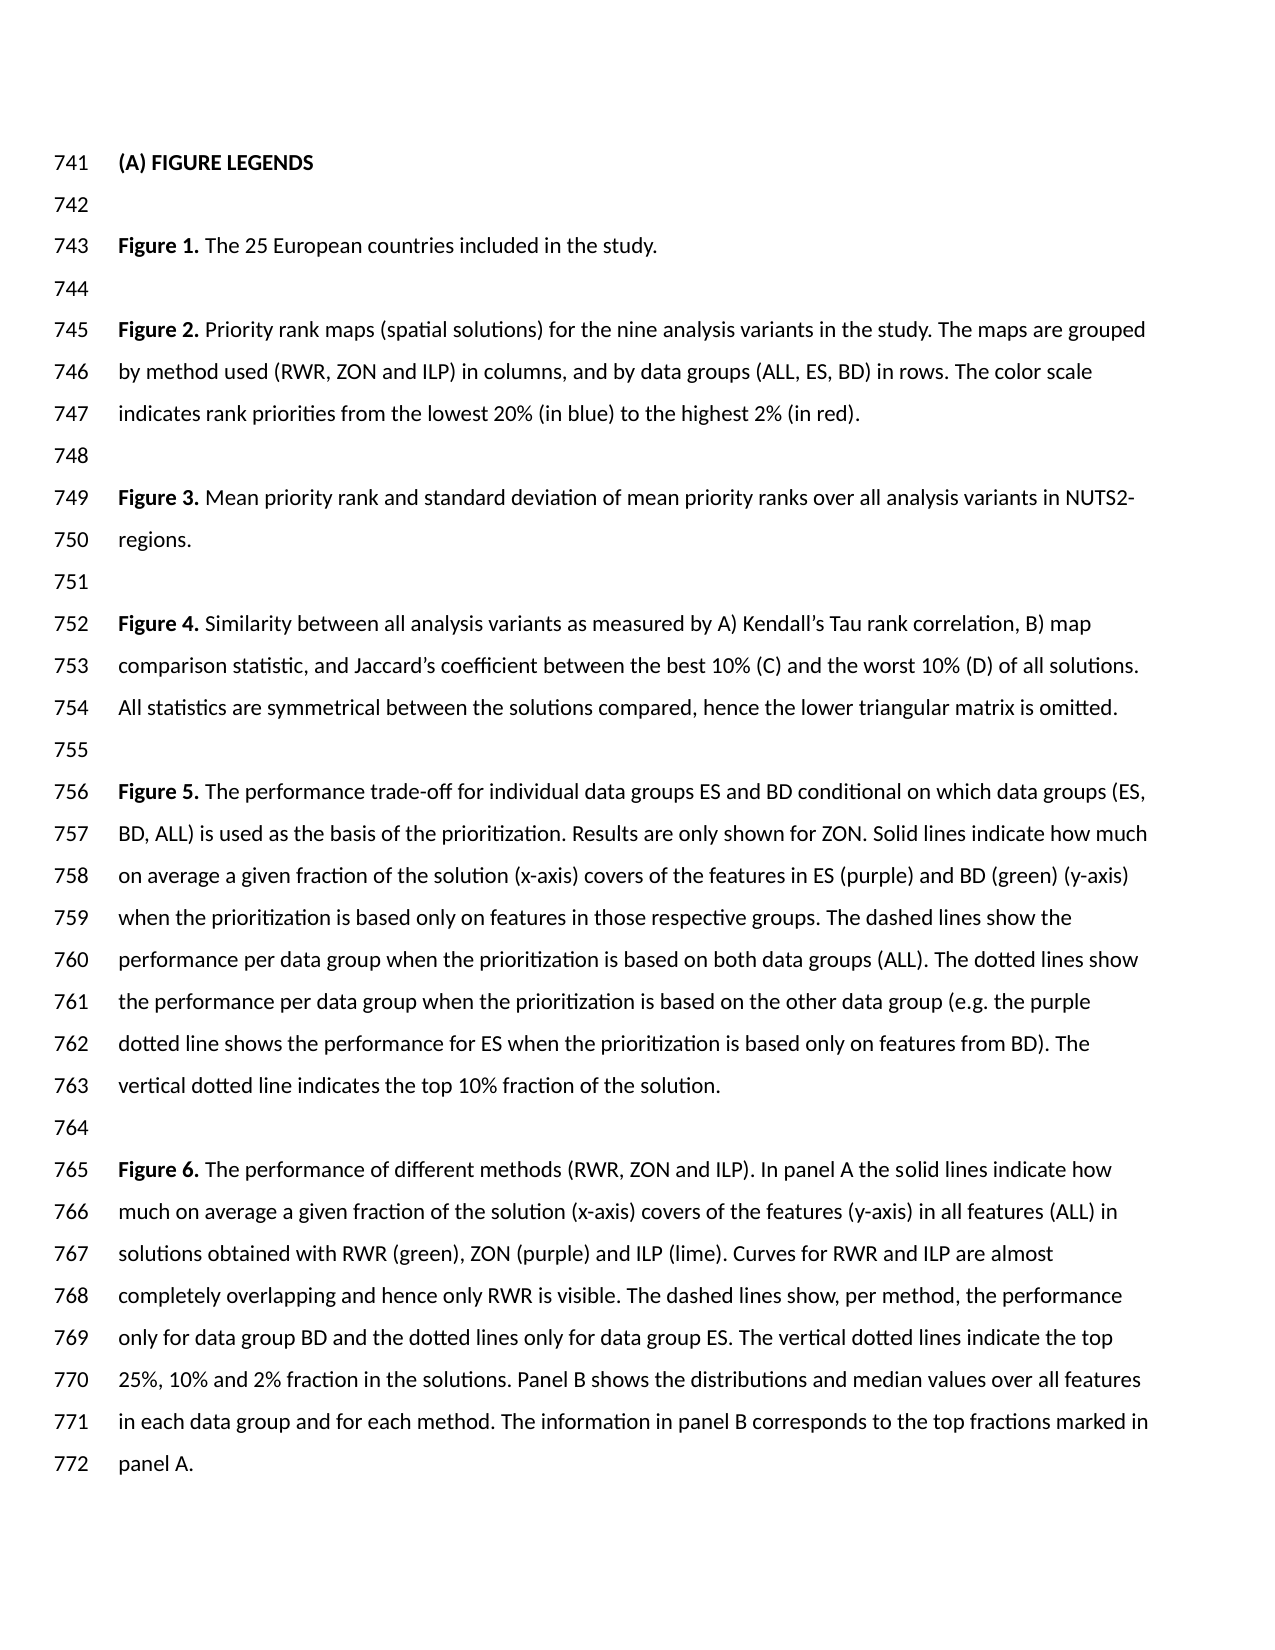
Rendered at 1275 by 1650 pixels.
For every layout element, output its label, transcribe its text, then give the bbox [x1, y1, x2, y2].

text Figure 4. Similarity between all analysis variants as measured by A) Kendall’s Tau rank correlation, B) map comparison statistic, and Jaccard’s coefficient between the best 10% (C) and the worst 10% (D) of all solutions. All statistics are symmetrical between the solutions compared, hence the lower triangular matrix is omitted. [118, 609, 1157, 721]
text Figure 6. The performance of different methods (RWR, ZON and ILP). In panel A the solid lines indicate how much on average a given fraction of the solution (x-axis) covers of the features (y-axis) in all features (ALL) in solutions obtained with RWR (green), ZON (purple) and ILP (lime). Curves for RWR and ILP are almost completely overlapping and hence only RWR is visible. The dashed lines show, per method, the performance only for data group BD and the dotted lines only for data group ES. The vertical dotted lines indicate the top 25%, 10% and 2% fraction in the solutions. Panel B shows the distributions and median values over all features in each data group and for each method. The information in panel B corresponds to the top fractions marked in panel A. [118, 1155, 1157, 1477]
text Figure 1. The 25 European countries included in the study. [118, 232, 1157, 259]
text Figure 2. Priority rank maps (spatial solutions) for the nine analysis variants in the study. The maps are grouped by method used (RWR, ZON and ILP) in columns, and by data groups (ALL, ES, BD) in rows. The color scale indicates rank priorities from the lowest 20% (in blue) to the highest 2% (in red). [118, 316, 1157, 427]
text Figure 5. The performance trade-off for individual data groups ES and BD conditional on which data groups (ES, BD, ALL) is used as the basis of the prioritization. Results are only shown for ZON. Solid lines indicate how much on average a given fraction of the solution (x-axis) covers of the features in ES (purple) and BD (green) (y-axis) when the prioritization is based only on features in those respective groups. The dashed lines show the performance per data group when the prioritization is based on both data groups (ALL). The dotted lines show the performance per data group when the prioritization is based on the other data group (e.g. the purple dotted line shows the performance for ES when the prioritization is based only on features from BD). The vertical dotted line indicates the top 10% fraction of the solution. [118, 777, 1157, 1099]
text Figure 3. Mean priority rank and standard deviation of mean priority ranks over all analysis variants in NUTS2-regions. [118, 483, 1157, 553]
subtitle (A) FIGURE LEGENDS [118, 148, 1157, 176]
